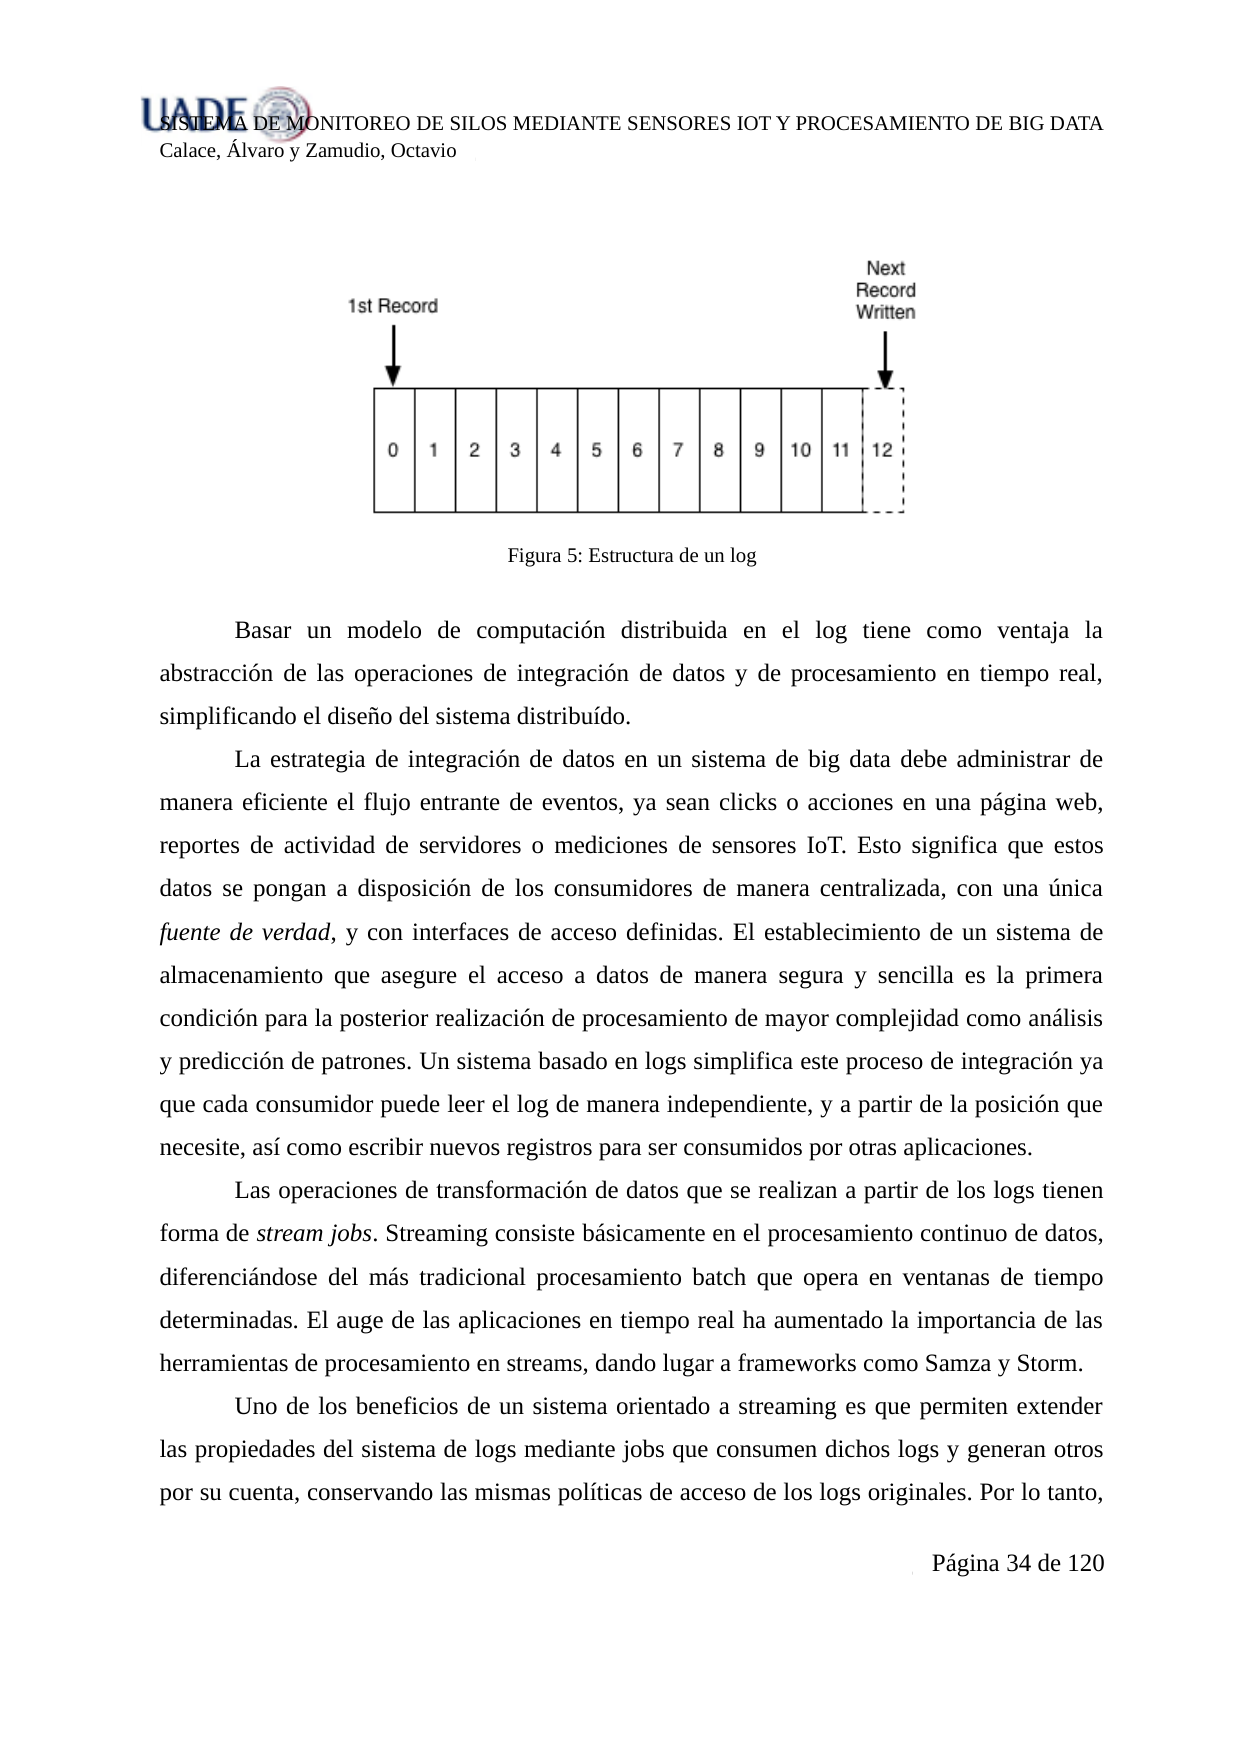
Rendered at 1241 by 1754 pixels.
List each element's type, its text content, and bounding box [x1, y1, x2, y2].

text La estrategia de integración de datos en un sistema de big data debe administrar de manera eficiente el flujo entrante de eventos, ya sean clicks o acciones en una página web, reportes de actividad de servidores o mediciones de sensores IoT. Esto significa que estos datos se pongan a disposición de los consumidores de manera centralizada, con una única fuente de verdad, y con interfaces de acceso definidas. El establecimiento de un sistema de almacenamiento que asegure el acceso a datos de manera segura y sencilla es la primera condición para la posterior realización de procesamiento de mayor complejidad como análisis y predicción de patrones. Un sistema basado en logs simplifica este proceso de integración ya que cada consumidor puede leer el log de manera independiente, y a partir de la posición que necesite, así como escribir nuevos registros para ser consumidos por otras aplicaciones. [159, 744, 1104, 1161]
picture [140, 86, 314, 146]
text Basar un modelo de computación distribuida en el log tiene como ventaja la abstracción de las operaciones de integración de datos y de procesamiento en tiempo real, simplificando el diseño del sistema distribuído. [159, 615, 1104, 730]
text Las operaciones de transformación de datos que se realizan a partir de los logs tienen forma de stream jobs. Streaming consiste básicamente en el procesamiento continuo de datos, diferenciándose del más tradicional procesamiento batch que opera en ventanas de tiempo determinadas. El auge de las aplicaciones en tiempo real ha aumentado la importancia de las herramientas de procesamiento en streams, dando lugar a frameworks como Samza y Storm. [159, 1175, 1104, 1377]
picture [322, 236, 942, 529]
subtitle Figura 5: Estructura de un log [159, 543, 1104, 567]
text Uno de los beneficios de un sistema orientado a streaming es que permiten extender las propiedades del sistema de logs mediante jobs que consumen dichos logs y generan otros por su cuenta, conservando las mismas políticas de acceso de los logs originales. Por lo tanto, [159, 1391, 1104, 1506]
